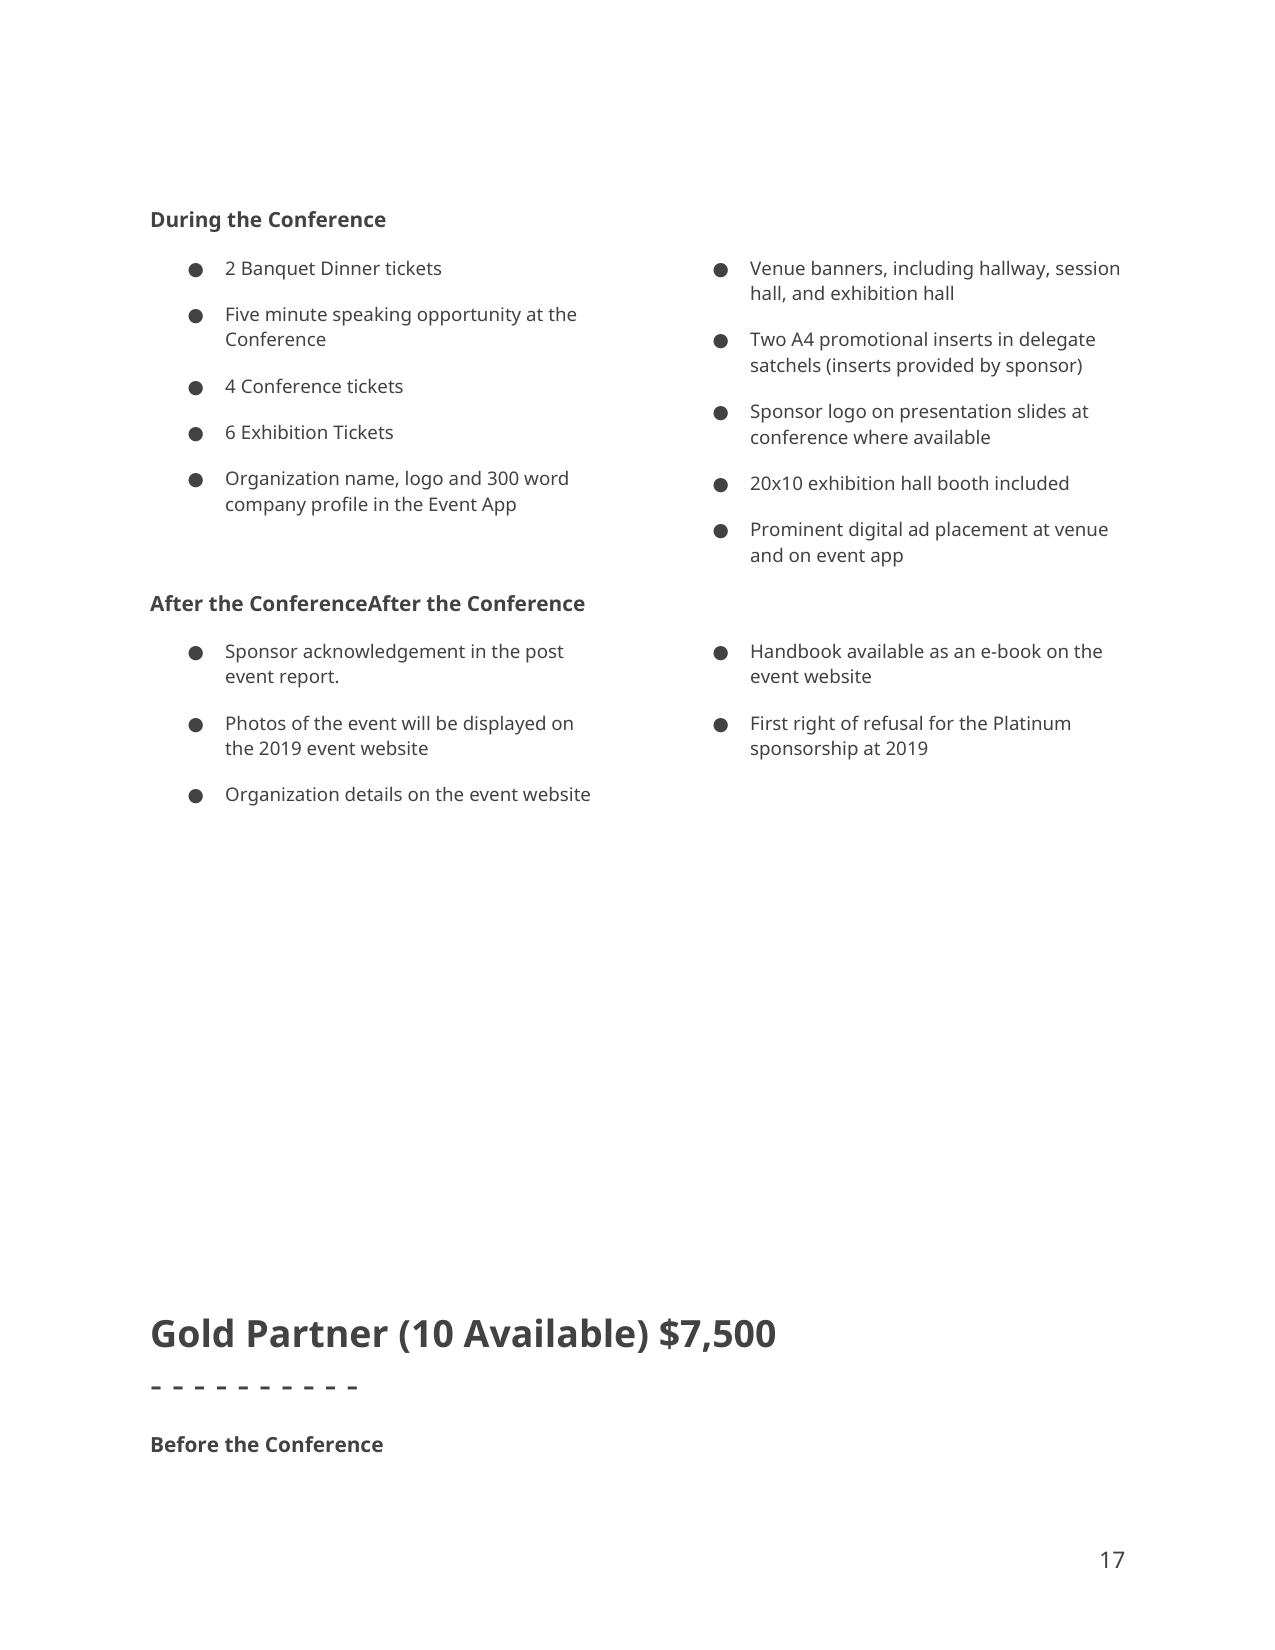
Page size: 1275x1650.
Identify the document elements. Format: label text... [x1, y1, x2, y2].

list 20x10 exhibition hall booth included [712, 470, 1125, 496]
text Gold Partner (10 Available) $7,500 [150, 1307, 1125, 1358]
list Venue banners, including hallway, session hall, and exhibition hall [712, 255, 1125, 306]
list Handbook available as an e-book on the event website [712, 638, 1125, 689]
list Sponsor logo on presentation slides at conference where available [712, 398, 1125, 449]
text After the ConferenceAfter the Conference [150, 589, 1125, 617]
text - - - - - - - - - - [150, 1358, 1125, 1409]
list 4 Conference tickets [187, 373, 600, 398]
text Before the Conference [150, 1430, 1125, 1458]
list First right of refusal for the Platinum sponsorship at 2019 [712, 710, 1125, 761]
text During the Conference [150, 206, 1125, 234]
list Five minute speaking opportunity at the Conference [187, 301, 600, 352]
list Sponsor acknowledgement in the post event report. [187, 638, 600, 689]
list Prominent digital ad placement at venue and on event app [712, 517, 1125, 568]
list Two A4 promotional inserts in delegate satchels (inserts provided by sponsor) [712, 327, 1125, 378]
list Organization details on the event website [187, 782, 600, 807]
list 6 Exhibition Tickets [187, 419, 600, 445]
list 2 Banquet Dinner tickets [187, 255, 600, 280]
list Organization name, logo and 300 word company profile in the Event App [187, 466, 600, 517]
list Photos of the event will be displayed on the 2019 event website [187, 710, 600, 761]
